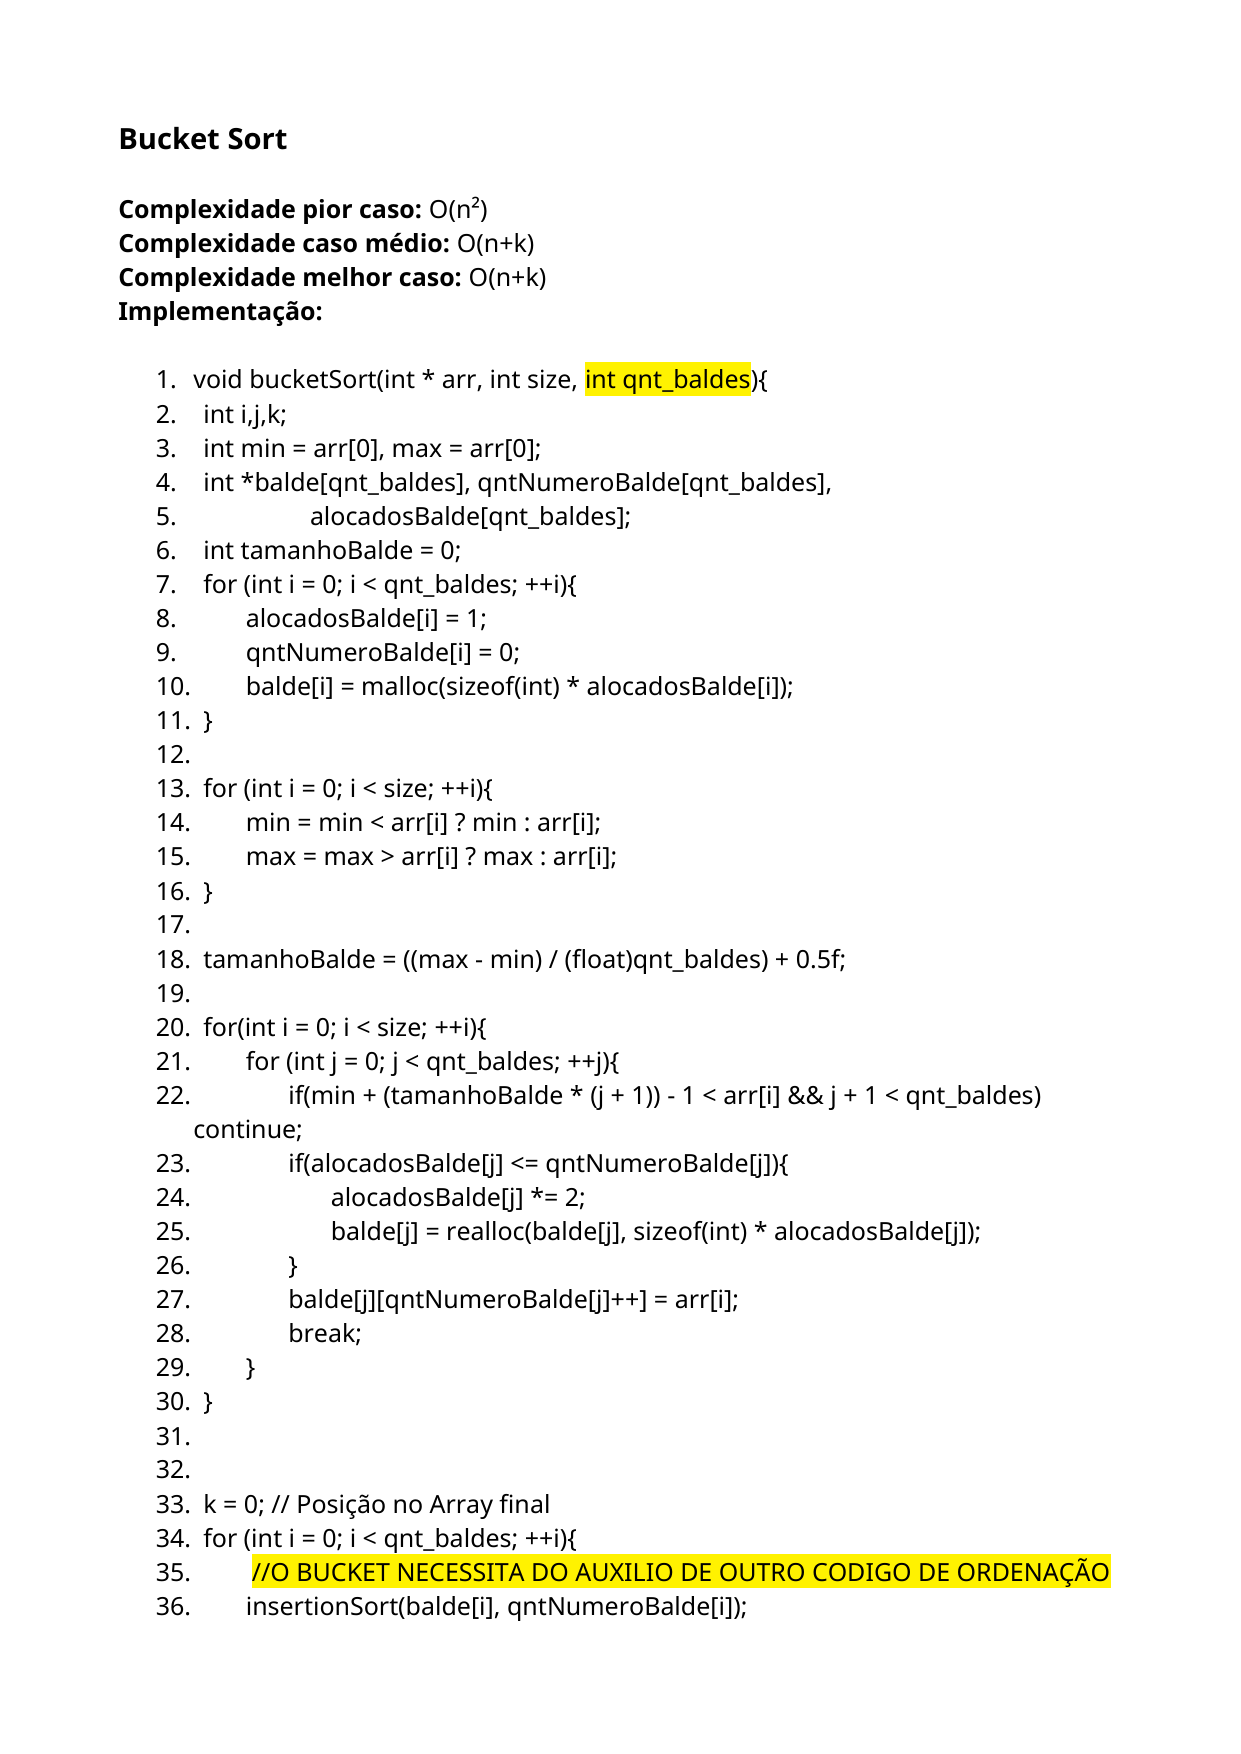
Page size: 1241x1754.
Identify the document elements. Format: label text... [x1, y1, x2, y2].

list void bucketSort(int * arr, int size, int qnt_baldes){ [156, 362, 1122, 396]
list balde[i] = malloc(sizeof(int) * alocadosBalde[i]); [156, 669, 1122, 703]
list if(min + (tamanhoBalde * (j + 1)) - 1 < arr[i] && j + 1 < qnt_baldes) continue; [156, 1077, 1122, 1146]
list } [156, 873, 1122, 907]
list for (int j = 0; j < qnt_baldes; ++j){ [156, 1043, 1122, 1077]
list tamanhoBalde = ((max - min) / (float)qnt_baldes) + 0.5f; [156, 941, 1122, 975]
list for (int i = 0; i < qnt_baldes; ++i){ [156, 567, 1122, 601]
list } [156, 703, 1122, 737]
text Bucket Sort [118, 118, 1122, 158]
list for(int i = 0; i < size; ++i){ [156, 1009, 1122, 1043]
list for (int i = 0; i < qnt_baldes; ++i){ [156, 1520, 1122, 1554]
list int min = arr[0], max = arr[0]; [156, 430, 1122, 464]
list alocadosBalde[j] *= 2; [156, 1180, 1122, 1214]
list insertionSort(balde[i], qntNumeroBalde[i]); [156, 1588, 1122, 1622]
list } [156, 1350, 1122, 1384]
list alocadosBalde[i] = 1; [156, 601, 1122, 635]
list int tamanhoBalde = 0; [156, 532, 1122, 567]
list for (int i = 0; i < size; ++i){ [156, 771, 1122, 805]
list } [156, 1248, 1122, 1282]
list qntNumeroBalde[i] = 0; [156, 635, 1122, 669]
list } [156, 1384, 1122, 1418]
text Complexidade caso médio: O(n+k) [118, 226, 1122, 260]
list break; [156, 1316, 1122, 1350]
list k = 0; // Posição no Array final [156, 1486, 1122, 1520]
list if(alocadosBalde[j] <= qntNumeroBalde[j]){ [156, 1146, 1122, 1180]
list //O BUCKET NECESSITA DO AUXILIO DE OUTRO CODIGO DE ORDENAÇÃO [156, 1554, 1122, 1588]
list min = min < arr[i] ? min : arr[i]; [156, 805, 1122, 839]
text Complexidade melhor caso: O(n+k) [118, 260, 1122, 294]
list int *balde[qnt_baldes], qntNumeroBalde[qnt_baldes], [156, 464, 1122, 498]
list int i,j,k; [156, 396, 1122, 430]
text Complexidade pior caso: O(n²) [118, 192, 1122, 226]
list alocadosBalde[qnt_baldes]; [156, 498, 1122, 532]
list balde[j] = realloc(balde[j], sizeof(int) * alocadosBalde[j]); [156, 1214, 1122, 1248]
text Implementação: [118, 294, 1122, 328]
list max = max > arr[i] ? max : arr[i]; [156, 839, 1122, 873]
list balde[j][qntNumeroBalde[j]++] = arr[i]; [156, 1282, 1122, 1316]
